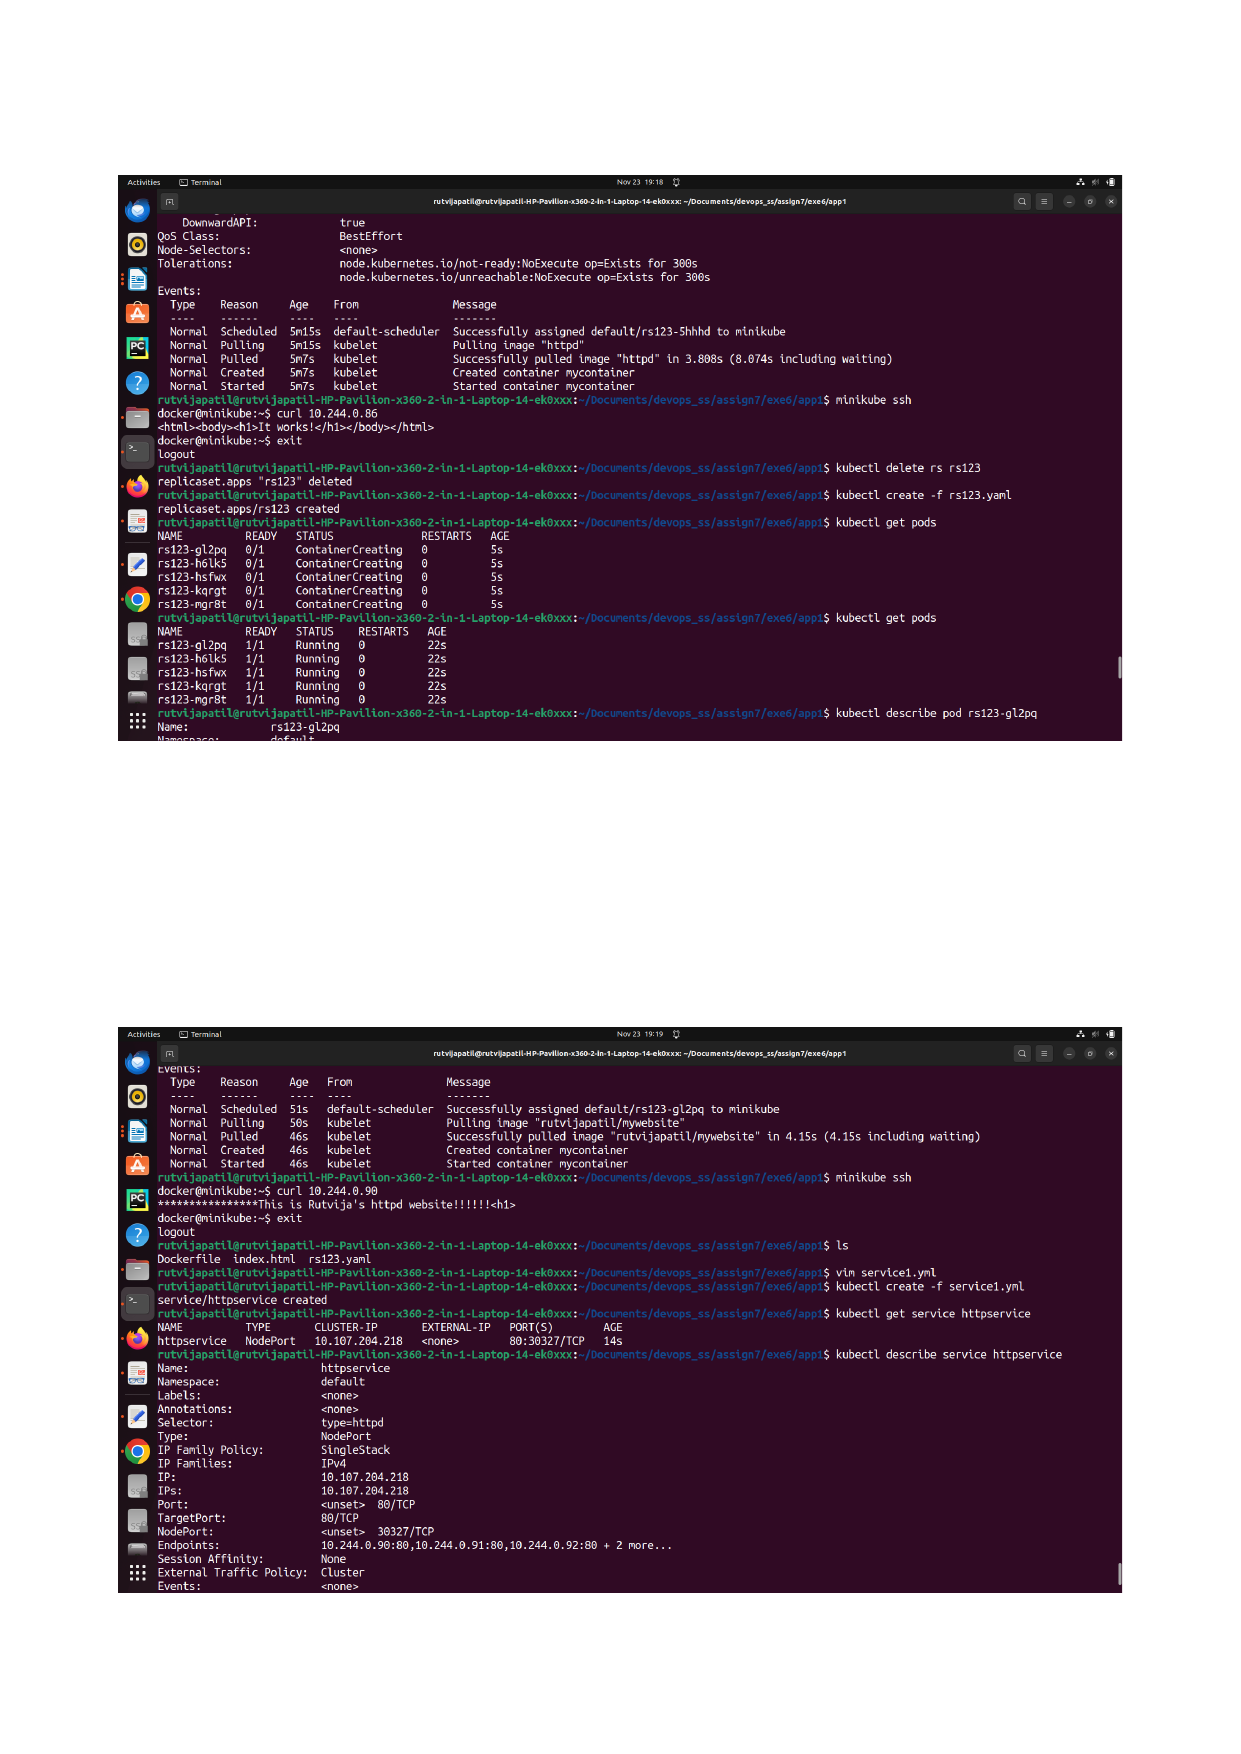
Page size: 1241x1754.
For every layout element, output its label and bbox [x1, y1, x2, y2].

picture [118, 1027, 1123, 1593]
picture [118, 175, 1123, 741]
